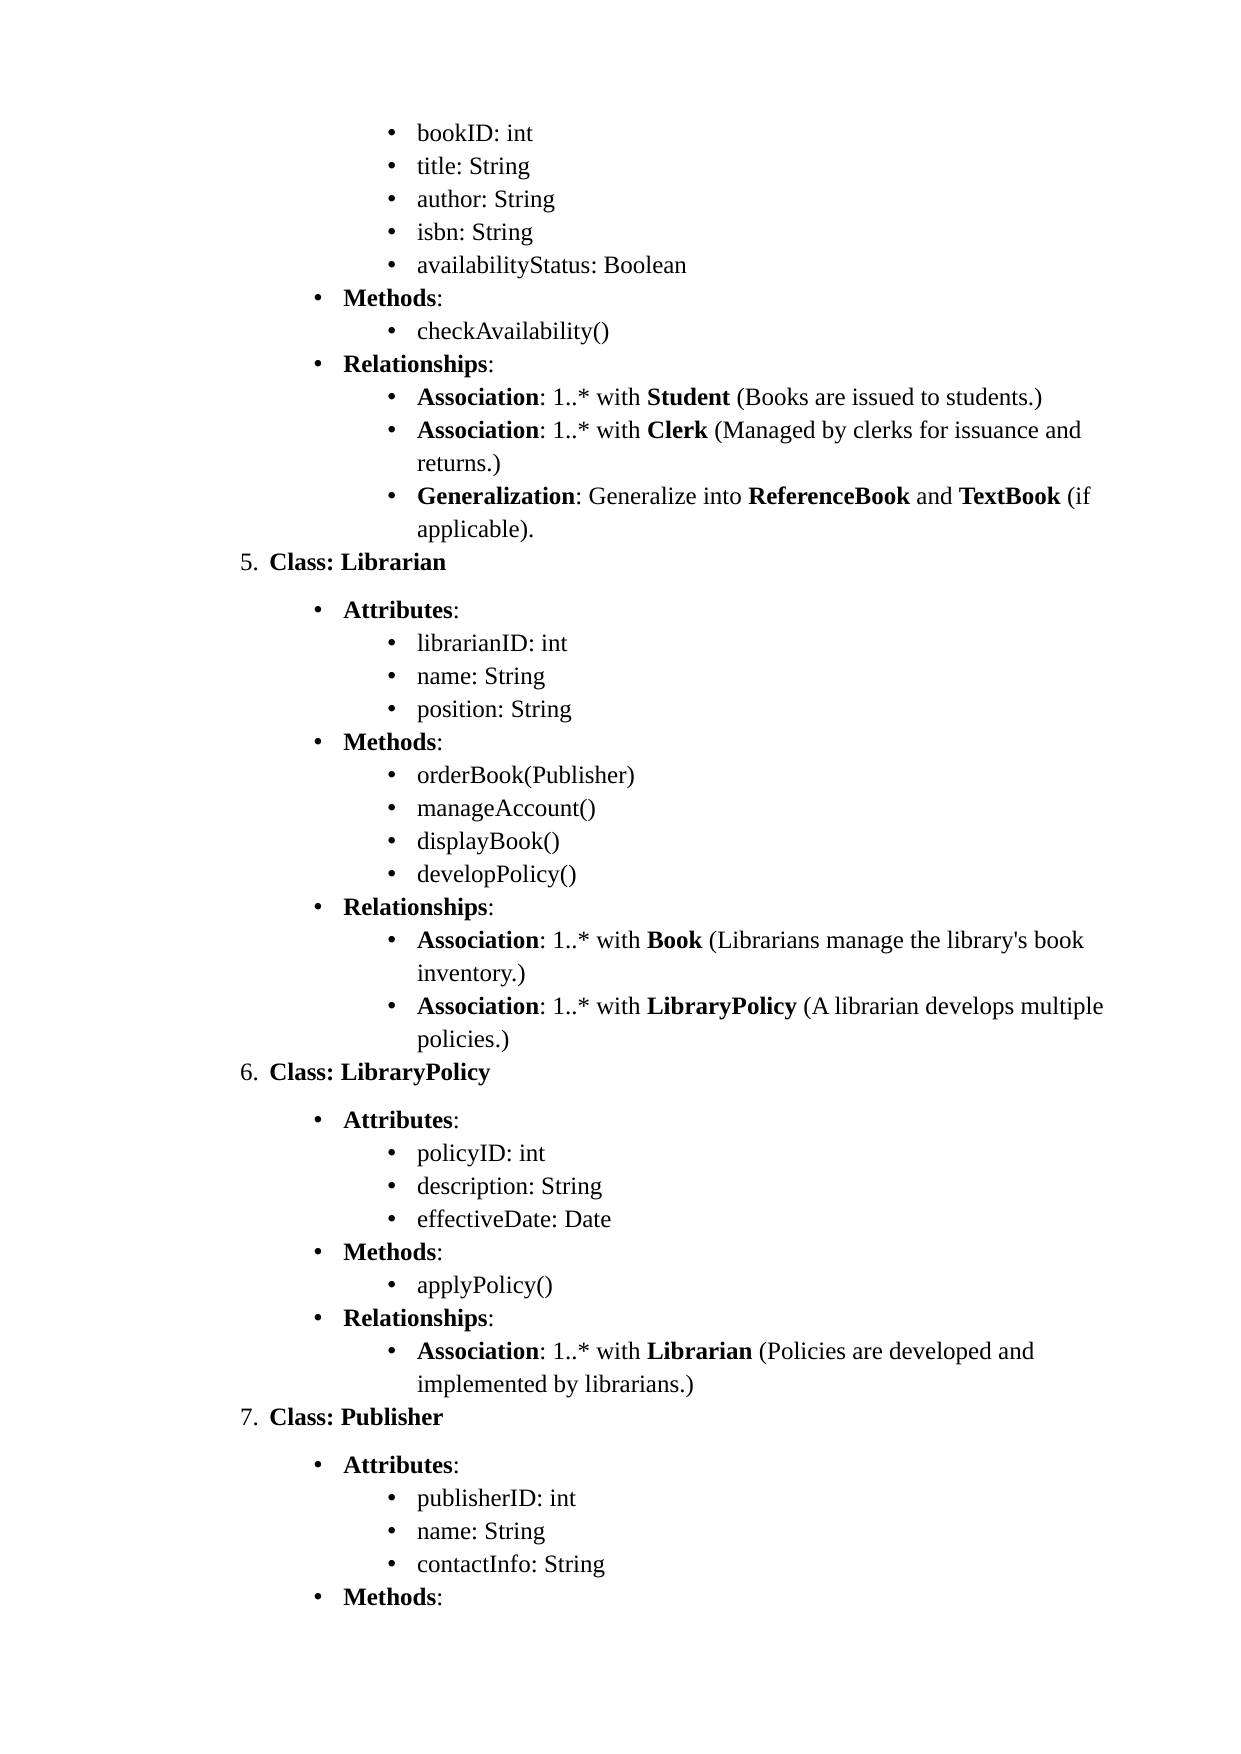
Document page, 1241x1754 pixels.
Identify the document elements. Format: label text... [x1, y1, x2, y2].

list description: String [387, 1171, 1123, 1200]
list orderBook(Publisher) [387, 760, 1123, 789]
list effectiveDate: Date [387, 1204, 1123, 1233]
list Attributes: [313, 1450, 1123, 1478]
list policyID: int [387, 1138, 1123, 1167]
list publisherID: int [387, 1483, 1123, 1511]
list Association: 1..* with Student (Books are issued to students.) [387, 382, 1123, 411]
list checkAvailability() [387, 316, 1123, 345]
list Relationships: [313, 1303, 1123, 1332]
list Attributes: [313, 595, 1123, 624]
list Methods: [313, 727, 1123, 756]
list Relationships: [313, 892, 1123, 921]
list Class: LibraryPolicy [240, 1057, 1123, 1086]
list Class: Librarian [240, 547, 1123, 576]
list Methods: [313, 1582, 1123, 1611]
list Association: 1..* with Librarian (Policies are developed and implemented by librarians.) [387, 1336, 1123, 1398]
list Association: 1..* with Book (Librarians manage the library's book inventory.) [387, 925, 1123, 987]
list title: String [387, 151, 1123, 180]
list librarianID: int [387, 628, 1123, 657]
list Methods: [313, 1237, 1123, 1266]
list Attributes: [313, 1105, 1123, 1134]
list position: String [387, 694, 1123, 723]
list developPolicy() [387, 859, 1123, 888]
list Relationships: [313, 349, 1123, 378]
list Association: 1..* with Clerk (Managed by clerks for issuance and returns.) [387, 415, 1123, 477]
list author: String [387, 184, 1123, 213]
list Association: 1..* with LibraryPolicy (A librarian develops multiple policies.) [387, 991, 1123, 1053]
list Methods: [313, 283, 1123, 312]
list name: String [387, 661, 1123, 690]
list bookID: int [387, 118, 1123, 147]
list isbn: String [387, 217, 1123, 246]
list contactInfo: String [387, 1549, 1123, 1577]
list applyPolicy() [387, 1270, 1123, 1299]
list Generalization: Generalize into ReferenceBook and TextBook (if applicable). [387, 481, 1123, 543]
list displayBook() [387, 826, 1123, 855]
list name: String [387, 1516, 1123, 1544]
list Class: Publisher [240, 1402, 1123, 1431]
list manageAccount() [387, 793, 1123, 822]
list availabilityStatus: Boolean [387, 250, 1123, 279]
